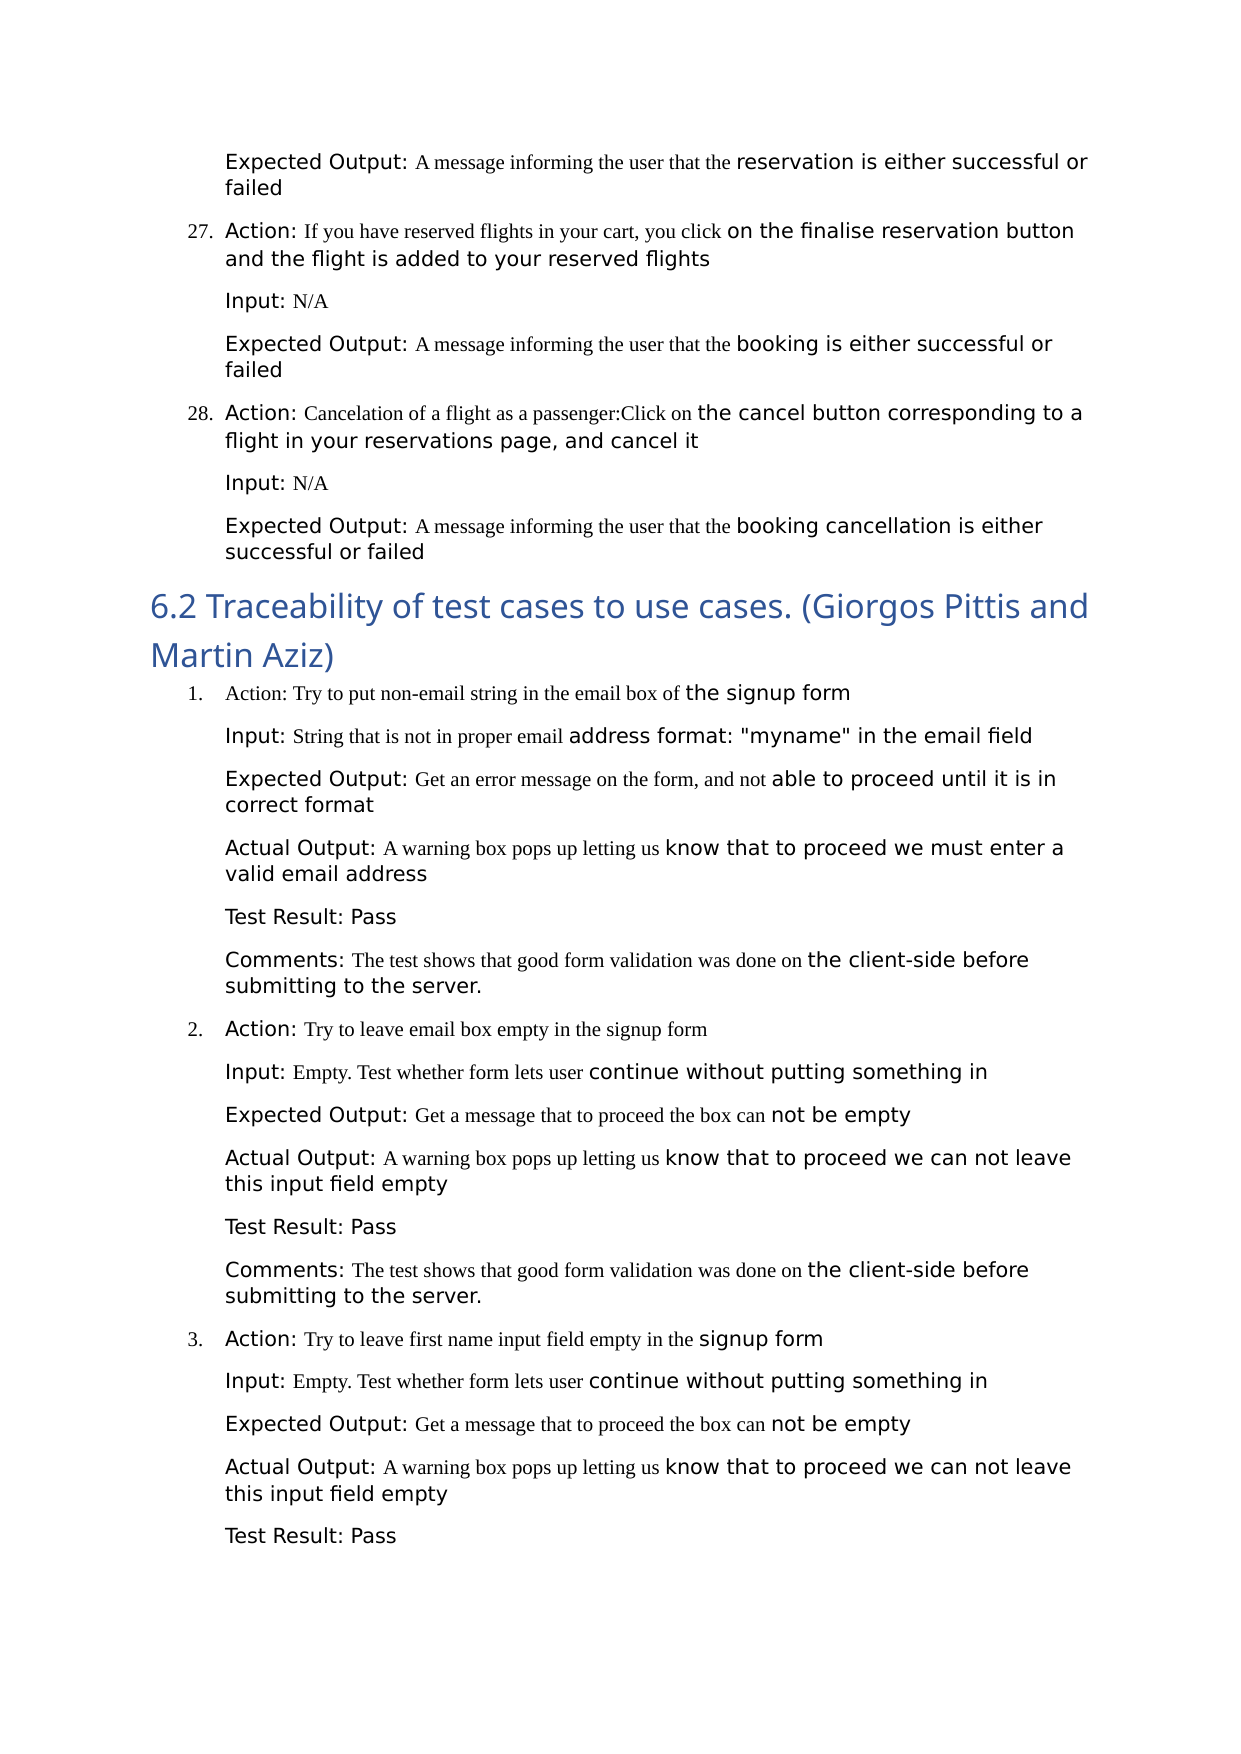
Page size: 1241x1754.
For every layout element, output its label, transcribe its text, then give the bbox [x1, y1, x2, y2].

list Input: Empty. Test whether form lets user continue without putting something in [187, 1369, 1090, 1394]
list Expected Output: Get a message that to proceed the box can not be empty [187, 1103, 1090, 1127]
list Input: String that is not in proper email address format: "myname" in the email field [187, 724, 1090, 748]
subtitle 6.2 Traceability of test cases to use cases. (Giorgos Pittis and Martin Aziz) [150, 583, 1090, 677]
list Comments: The test shows that good form validation was done on the client-side before submitting to the server. [187, 948, 1090, 998]
list Actual Output: A warning box pops up letting us know that to proceed we must enter a valid email address [187, 836, 1090, 886]
list Test Result: Pass [187, 1524, 1090, 1549]
list Input: N/A [187, 289, 1090, 314]
list Expected Output: A message informing the user that the booking is either successful or failed [187, 332, 1090, 383]
list Action: Try to leave email box empty in the signup form [187, 1017, 1090, 1041]
list Action: Try to leave first name input field empty in the signup form [187, 1327, 1090, 1351]
list Action: Cancelation of a flight as a passenger:Click on the cancel button corresponding to a flight in your reservations page, and cancel it [187, 401, 1090, 453]
list Action: If you have reserved flights in your cart, you click on the finalise reservation button and the flight is added to your reserved flights [187, 219, 1090, 271]
list Input: N/A [187, 471, 1090, 496]
list Test Result: Pass [187, 1215, 1090, 1239]
list Actual Output: A warning box pops up letting us know that to proceed we can not leave this input field empty [187, 1455, 1090, 1506]
list Expected Output: Get a message that to proceed the box can not be empty [187, 1412, 1090, 1437]
list Expected Output: A message informing the user that the booking cancellation is either successful or failed [187, 514, 1090, 565]
list Expected Output: Get an error message on the form, and not able to proceed until it is in correct format [187, 767, 1090, 817]
list Action: Try to put non-email string in the email box of the signup form [187, 681, 1090, 705]
list Comments: The test shows that good form validation was done on the client-side before submitting to the server. [187, 1257, 1090, 1308]
list Input: Empty. Test whether form lets user continue without putting something in [187, 1060, 1090, 1084]
list Test Result: Pass [187, 905, 1090, 929]
list Actual Output: A warning box pops up letting us know that to proceed we can not leave this input field empty [187, 1146, 1090, 1196]
list Expected Output: A message informing the user that the reservation is either successful or failed [187, 150, 1090, 201]
